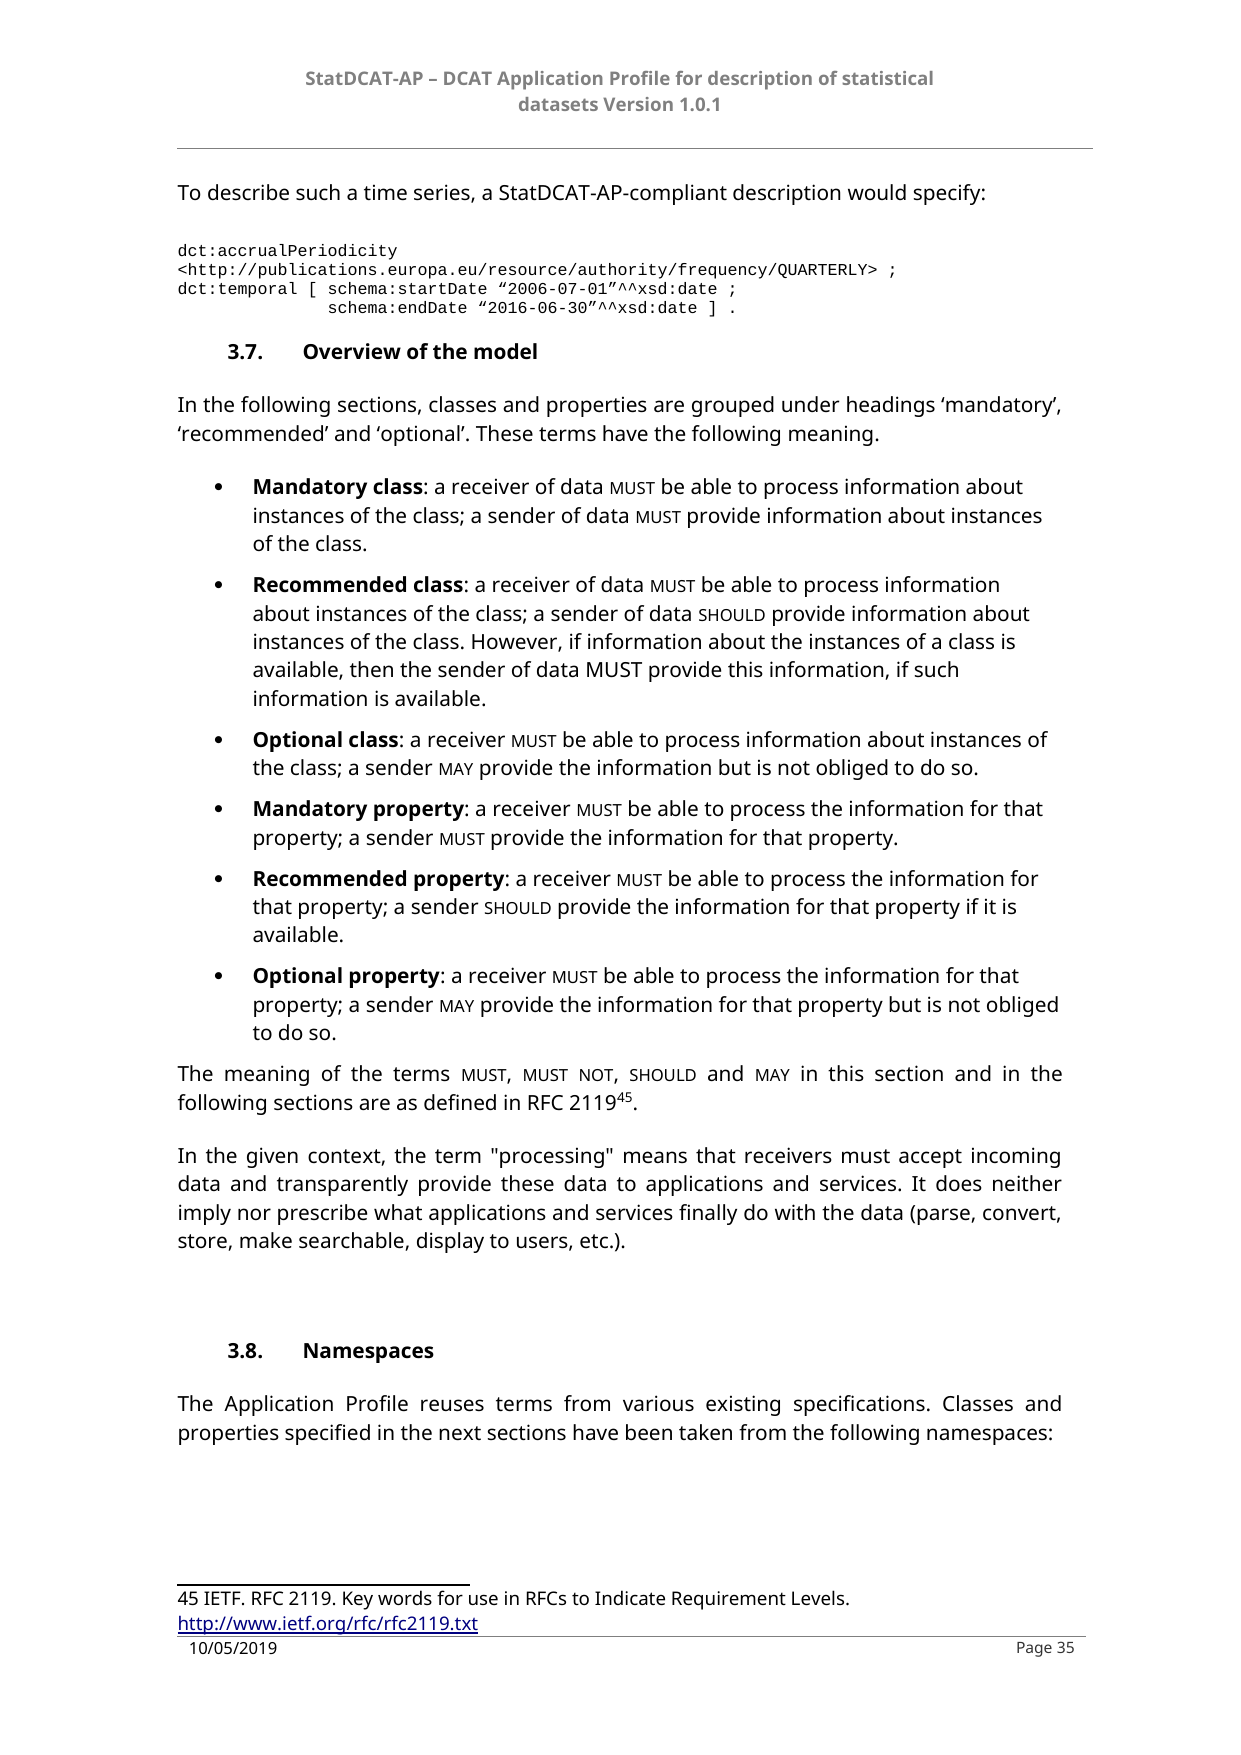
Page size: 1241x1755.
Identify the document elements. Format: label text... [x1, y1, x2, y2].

list Recommended class: a receiver of data must be able to process information about instances of the class; a sender of data should provide information about instances of the class. However, if information about the instances of a class is available, then the sender of data MUST provide this information, if such information is available. [215, 570, 1063, 712]
list Mandatory property: a receiver must be able to process the information for that property; a sender must provide the information for that property. [215, 794, 1063, 851]
text dct:accrualPeriodicity <http://publications.europa.eu/resource/authority/frequency/QUARTERLY> ; [177, 243, 1063, 281]
text The meaning of the terms must, must not, should and may in this section and in the following sections are as defined in RFC 2119. [177, 1059, 1063, 1116]
text To describe such a time series, a StatDCAT-AP-compliant description would specify: [177, 178, 1063, 206]
text In the following sections, classes and properties are grouped under headings ‘mandatory’, ‘recommended’ and ‘optional’. These terms have the following meaning. [177, 391, 1063, 447]
text IETF. RFC 2119. Key words for use in RFCs to Indicate Requirement Levels. http://www.ietf.org/rfc/rfc2119.txt [177, 1585, 1063, 1636]
list Mandatory class: a receiver of data must be able to process information about instances of the class; a sender of data must provide information about instances of the class. [215, 472, 1063, 558]
text The Application Profile reuses terms from various existing specifications. Classes and properties specified in the next sections have been taken from the following namespaces: [177, 1389, 1063, 1446]
text dct:temporal [ schema:startDate “2006-07-01”^^xsd:date ; [177, 281, 1063, 299]
subtitle Overview of the model [227, 337, 1063, 366]
text schema:endDate “2016-06-30”^^xsd:date ] . [177, 299, 1063, 318]
list Optional class: a receiver must be able to process information about instances of the class; a sender may provide the information but is not obliged to do so. [215, 725, 1063, 782]
list Recommended property: a receiver must be able to process the information for that property; a sender should provide the information for that property if it is available. [215, 864, 1063, 949]
subtitle Namespaces [227, 1336, 1063, 1364]
list Optional property: a receiver must be able to process the information for that property; a sender may provide the information for that property but is not obliged to do so. [215, 961, 1063, 1047]
text In the given context, the term "processing" means that receivers must accept incoming data and transparently provide these data to applications and services. It does neither imply nor prescribe what applications and services finally do with the data (parse, convert, store, make searchable, display to users, etc.). [177, 1141, 1063, 1255]
